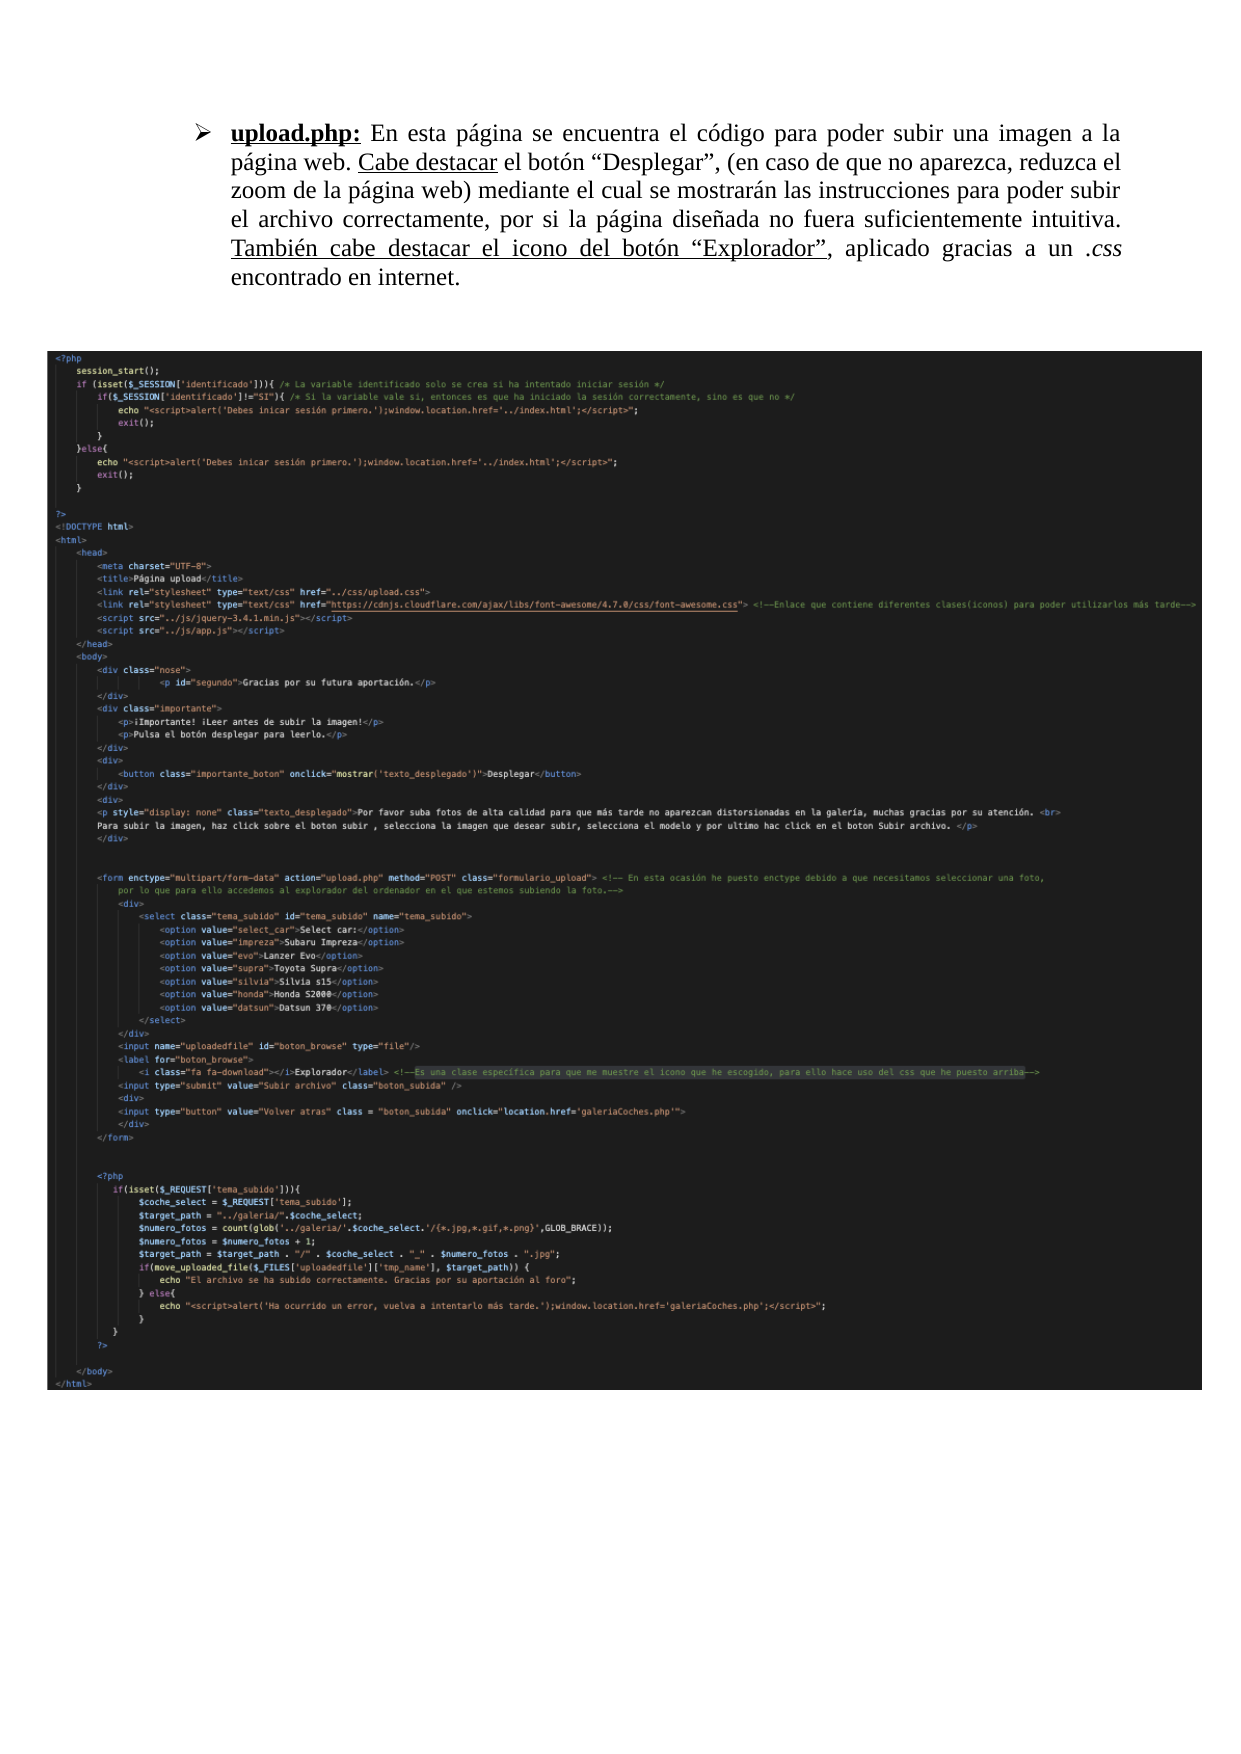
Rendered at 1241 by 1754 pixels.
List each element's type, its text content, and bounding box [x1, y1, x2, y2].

list upload.php: En esta página se encuentra el código para poder subir una imagen a la página web. Cabe destacar el botón “Desplegar”, (en caso de que no aparezca, reduzca el zoom de la página web) mediante el cual se mostrarán las instrucciones para poder subir el archivo correctamente, por si la página diseñada no fuera suficientemente intuitiva. También cabe destacar el icono del botón “Explorador”, aplicado gracias a un .css encontrado en internet. [193, 118, 1122, 291]
picture [47, 351, 1202, 1390]
